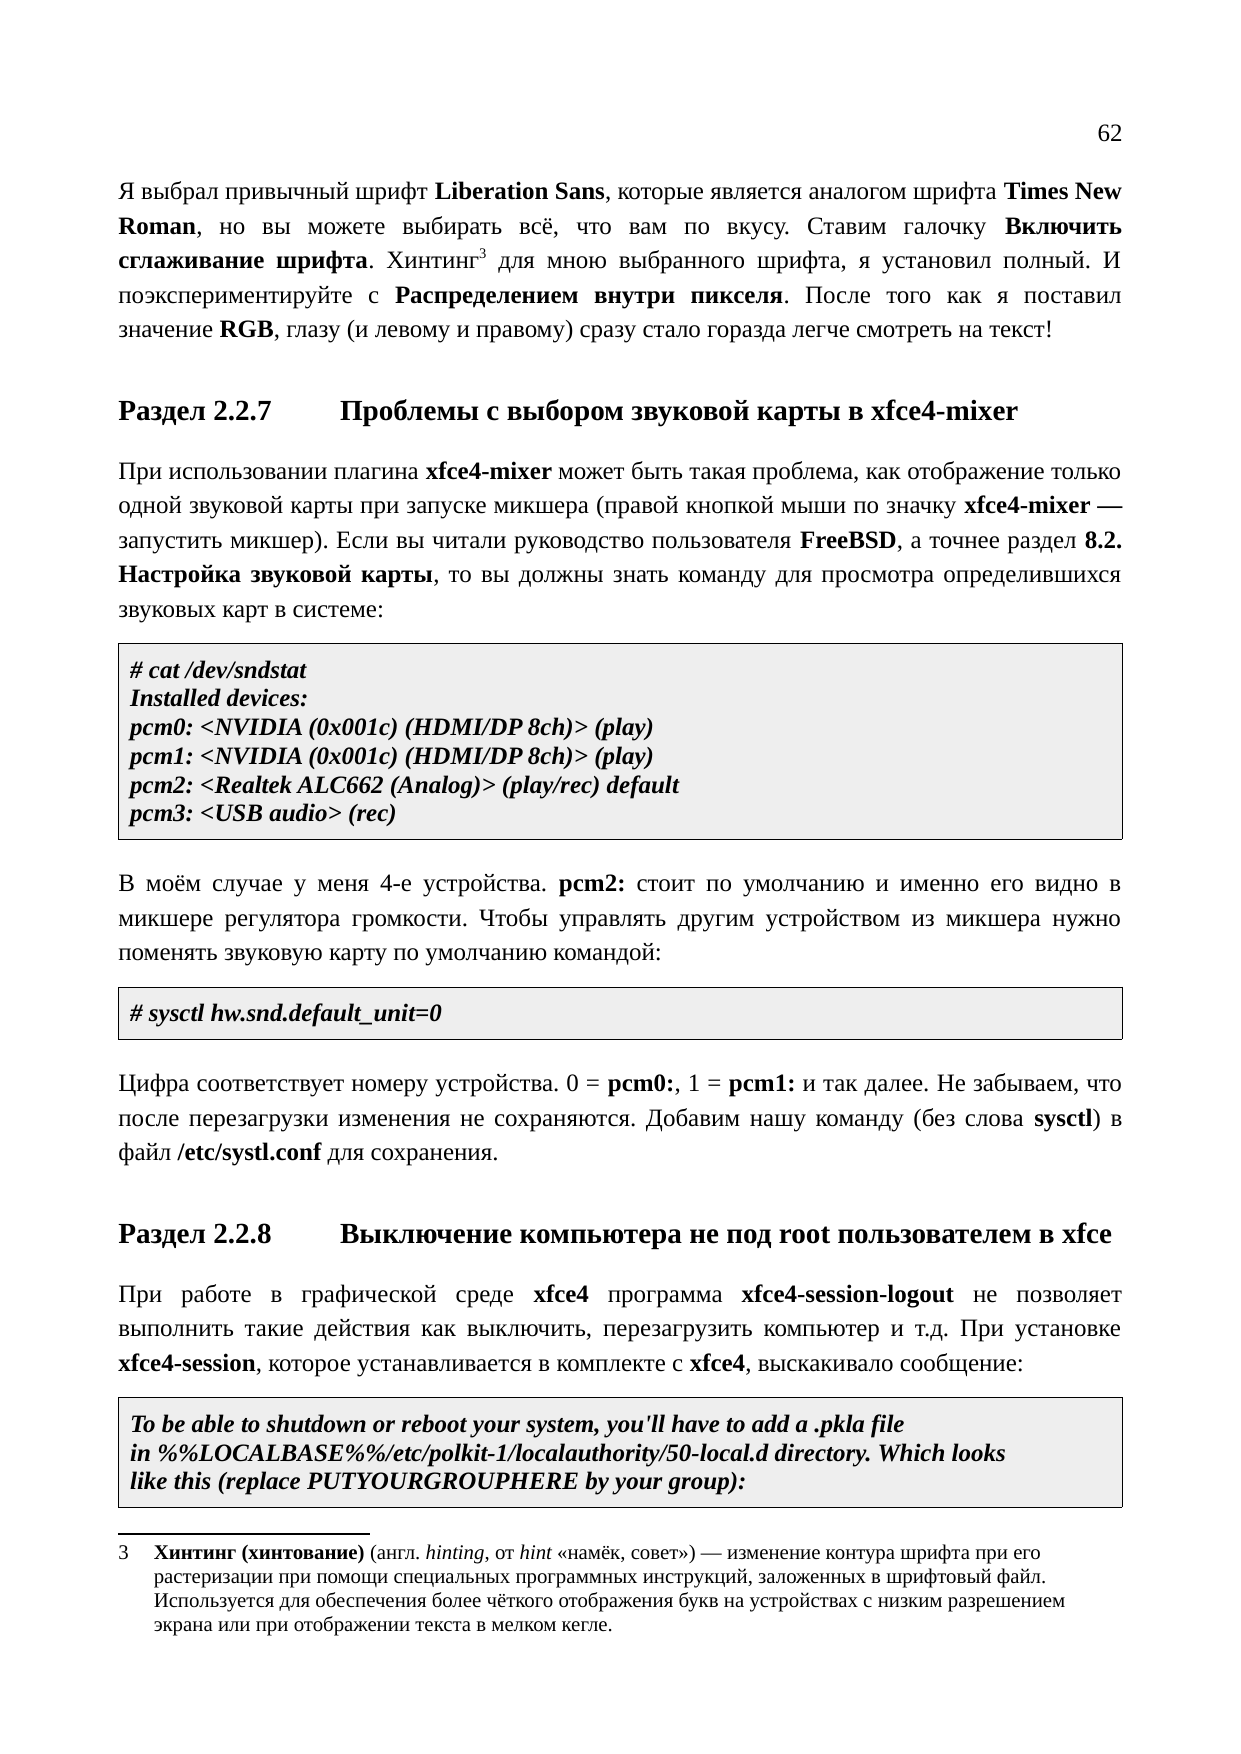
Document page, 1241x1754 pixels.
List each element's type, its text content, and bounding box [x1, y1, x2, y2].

text Цифра соответствует номеру устройства. 0 = pcm0:, 1 = pcm1: и так далее. Не забываем, что после перезагрузки изменения не сохраняются. Добавим нашу команду (без слова sysctl) в файл /etc/systl.conf для сохранения. [118, 1068, 1122, 1166]
text Installed devices: [119, 672, 1122, 700]
text # cat /dev/sndstat [119, 644, 1122, 672]
text pcm2: <Realtek ALC662 (Analog)> (play/rec) default [119, 758, 1122, 787]
text To be able to shutdown or reboot your system, you'll have to add a .pkla file [119, 1398, 1122, 1426]
text pcm3: <USB audio> (rec) [119, 787, 1122, 839]
text pcm0: <NVIDIA (0x001c) (HDMI/DP 8ch)> (play) [119, 700, 1122, 729]
text При использовании плагина xfce4-mixer может быть такая проблема, как отображение только одной звуковой карты при запуске микшера (правой кнопкой мыши по значку xfce4-mixer — запустить микшер). Если вы читали руководство пользователя FreeBSD, а точнее раздел 8.2. Настройка звуковой карты, то вы должны знать команду для просмотра определившихся звуковых карт в системе: [118, 456, 1122, 622]
text # sysctl hw.snd.default_unit=0 [119, 988, 1122, 1039]
text Я выбрал привычный шрифт Liberation Sans, которые является аналогом шрифта Times New Roman, но вы можете выбирать всё, что вам по вкусу. Ставим галочку Включить сглаживание шрифта. Хинтинг для мною выбранного шрифта, я установил полный. И поэкспериментируйте с Распределением внутри пикселя. После того как я поставил значение RGB, глазу (и левому и правому) сразу стало горазда легче смотреть на текст! [118, 176, 1122, 343]
subtitle Выключение компьютера не под root пользователем в xfce [118, 1216, 1122, 1249]
text В моём случае у меня 4-е устройства. pcm2: стоит по умолчанию и именно его видно в микшере регулятора громкости. Чтобы управлять другим устройством из микшера нужно поменять звуковую карту по умолчанию командой: [118, 868, 1122, 966]
text like this (replace PUTYOURGROUPHERE by your group): [119, 1454, 1122, 1507]
text pcm1: <NVIDIA (0x001c) (HDMI/DP 8ch)> (play) [119, 729, 1122, 758]
text При работе в графической среде xfce4 программа xfce4-session-logout не позволяет выполнить такие действия как выключить, перезагрузить компьютер и т.д. При установке xfce4-session, которое устанавливается в комплекте с xfce4, выскакивало сообщение: [118, 1279, 1122, 1377]
text Хинтинг (хинтование) (англ. hinting, от hint «намёк, совет») — изменение контура шрифта при его растеризации при помощи специальных программных инструкций, заложенных в шрифтовый файл. Используется для обеспечения более чёткого отображения букв на устройствах с низким разрешением экрана или при отображении текста в мелком кегле. [118, 1539, 1122, 1636]
subtitle Проблемы с выбором звуковой карты в xfce4-mixer [118, 393, 1122, 426]
text in %%LOCALBASE%%/etc/polkit-1/localauthority/50-local.d directory. Which looks [119, 1426, 1122, 1454]
